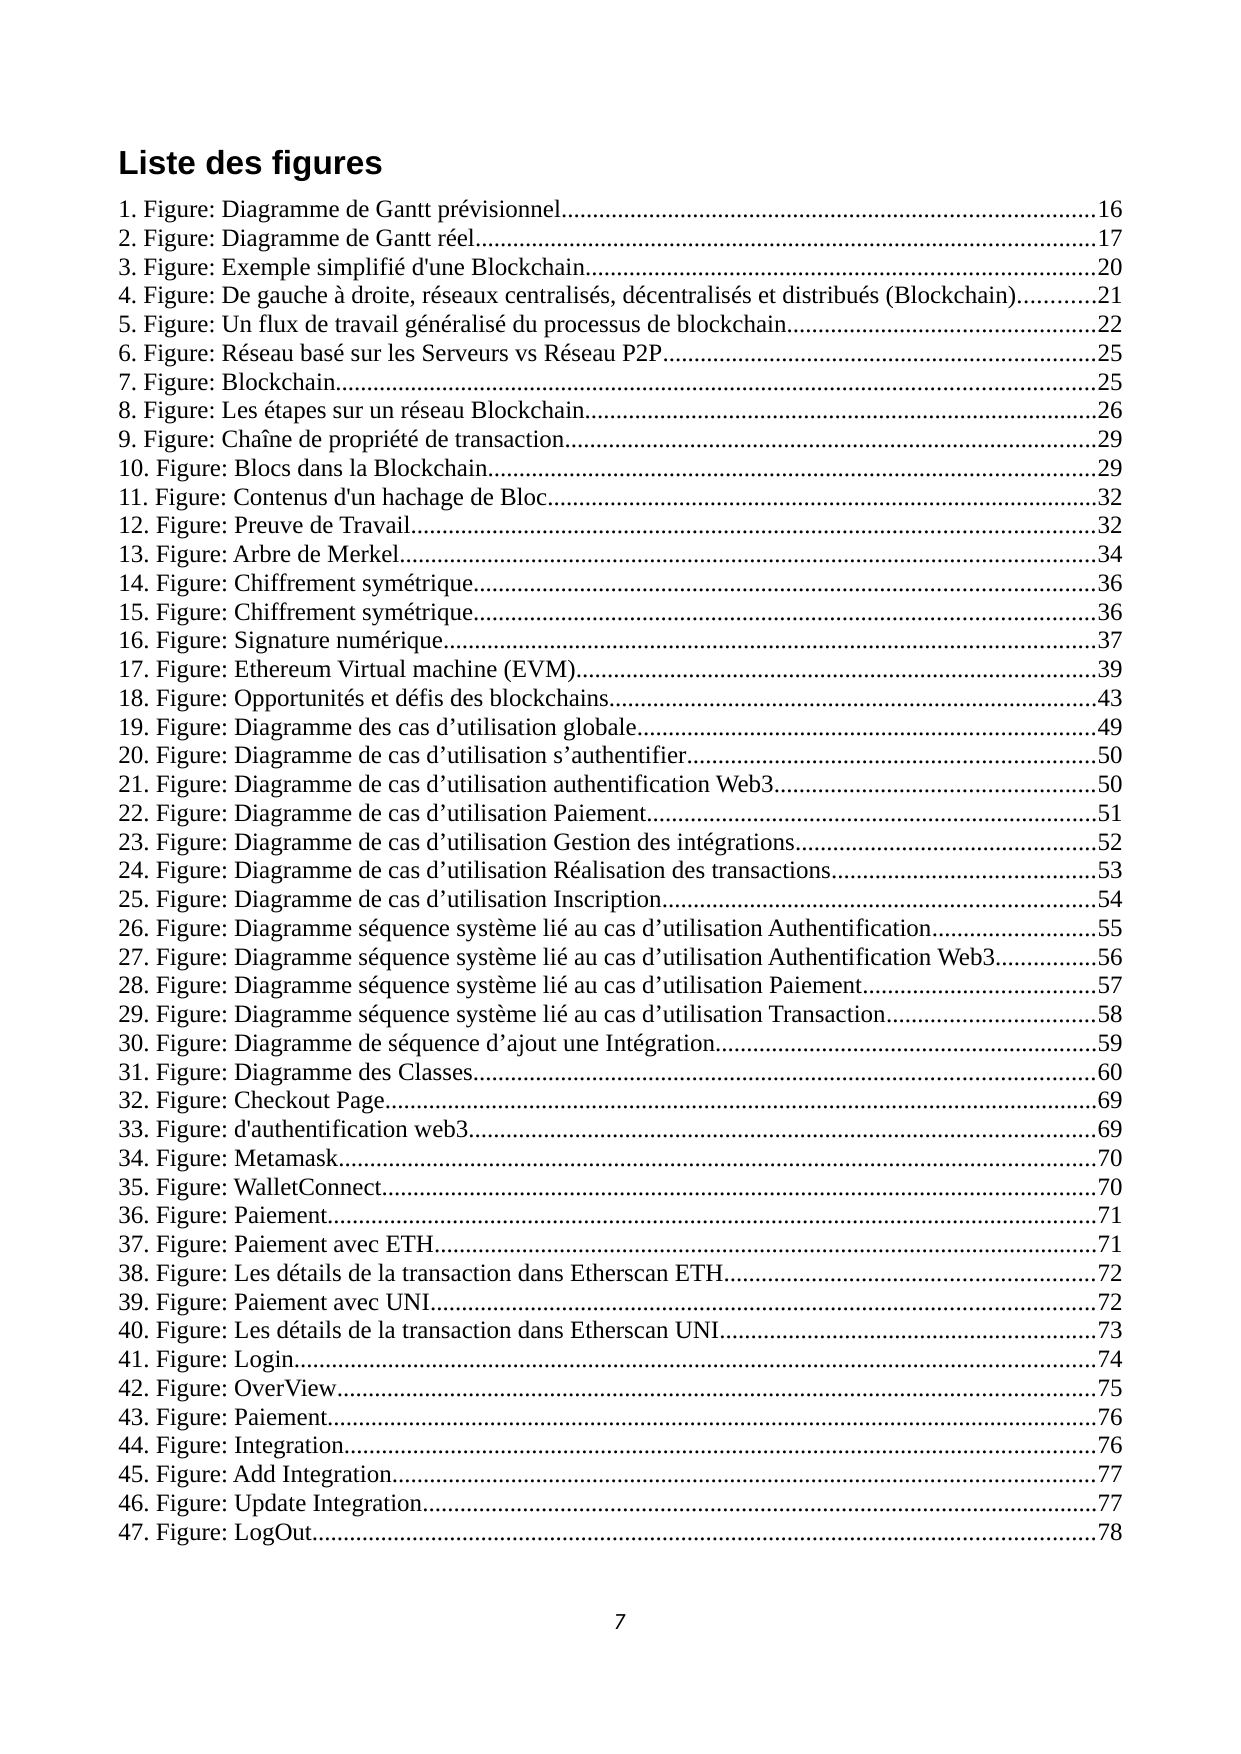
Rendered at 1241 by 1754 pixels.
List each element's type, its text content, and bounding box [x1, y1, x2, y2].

text 17. Figure: Ethereum Virtual machine (EVM) 39 [118, 654, 1122, 683]
text 45. Figure: Add Integration 77 [118, 1459, 1122, 1488]
text 20. Figure: Diagramme de cas d’utilisation s’authentifier 50 [118, 740, 1122, 769]
text 35. Figure: WalletConnect 70 [118, 1172, 1122, 1200]
text 28. Figure: Diagramme séquence système lié au cas d’utilisation Paiement 57 [118, 970, 1122, 999]
text 10. Figure: Blocs dans la Blockchain 29 [118, 453, 1122, 482]
subtitle Liste des figures [118, 143, 1122, 182]
text 38. Figure: Les détails de la transaction dans Etherscan ETH 72 [118, 1258, 1122, 1287]
text 47. Figure: LogOut 78 [118, 1517, 1122, 1545]
text 9. Figure: Chaîne de propriété de transaction 29 [118, 424, 1122, 453]
text 22. Figure: Diagramme de cas d’utilisation Paiement 51 [118, 798, 1122, 827]
text 40. Figure: Les détails de la transaction dans Etherscan UNI 73 [118, 1315, 1122, 1344]
text 27. Figure: Diagramme séquence système lié au cas d’utilisation Authentification Web3 56 [118, 942, 1122, 970]
text 37. Figure: Paiement avec ETH 71 [118, 1229, 1122, 1258]
text 16. Figure: Signature numérique 37 [118, 625, 1122, 654]
text 18. Figure: Opportunités et défis des blockchains 43 [118, 683, 1122, 712]
text 32. Figure: Checkout Page 69 [118, 1085, 1122, 1114]
text 8. Figure: Les étapes sur un réseau Blockchain 26 [118, 395, 1122, 424]
text 5. Figure: Un flux de travail généralisé du processus de blockchain 22 [118, 309, 1122, 338]
text 24. Figure: Diagramme de cas d’utilisation Réalisation des transactions 53 [118, 855, 1122, 884]
text 29. Figure: Diagramme séquence système lié au cas d’utilisation Transaction 58 [118, 999, 1122, 1028]
text 34. Figure: Metamask 70 [118, 1143, 1122, 1172]
text 23. Figure: Diagramme de cas d’utilisation Gestion des intégrations 52 [118, 827, 1122, 855]
text 36. Figure: Paiement 71 [118, 1200, 1122, 1229]
text 26. Figure: Diagramme séquence système lié au cas d’utilisation Authentification 55 [118, 913, 1122, 942]
text 31. Figure: Diagramme des Classes 60 [118, 1057, 1122, 1085]
text 2. Figure: Diagramme de Gantt réel 17 [118, 223, 1122, 252]
text 4. Figure: De gauche à droite, réseaux centralisés, décentralisés et distribués (Blockchain) 21 [118, 280, 1122, 309]
text 43. Figure: Paiement 76 [118, 1402, 1122, 1430]
text 33. Figure: d'authentification web3 69 [118, 1114, 1122, 1143]
text 30. Figure: Diagramme de séquence d’ajout une Intégration 59 [118, 1028, 1122, 1057]
text 21. Figure: Diagramme de cas d’utilisation authentification Web3 50 [118, 769, 1122, 798]
text 11. Figure: Contenus d'un hachage de Bloc 32 [118, 482, 1122, 510]
text 3. Figure: Exemple simplifié d'une Blockchain 20 [118, 252, 1122, 280]
text 44. Figure: Integration 76 [118, 1430, 1122, 1459]
text 7. Figure: Blockchain 25 [118, 367, 1122, 395]
text 1. Figure: Diagramme de Gantt prévisionnel 16 [118, 194, 1122, 223]
text 14. Figure: Chiffrement symétrique 36 [118, 568, 1122, 597]
text 39. Figure: Paiement avec UNI 72 [118, 1287, 1122, 1315]
text 12. Figure: Preuve de Travail 32 [118, 510, 1122, 539]
text 46. Figure: Update Integration 77 [118, 1488, 1122, 1517]
text 19. Figure: Diagramme des cas d’utilisation globale 49 [118, 712, 1122, 740]
text 15. Figure: Chiffrement symétrique 36 [118, 597, 1122, 625]
text 42. Figure: OverView 75 [118, 1373, 1122, 1402]
text 41. Figure: Login 74 [118, 1344, 1122, 1373]
text 13. Figure: Arbre de Merkel 34 [118, 539, 1122, 568]
text 6. Figure: Réseau basé sur les Serveurs vs Réseau P2P 25 [118, 338, 1122, 367]
text 25. Figure: Diagramme de cas d’utilisation Inscription 54 [118, 884, 1122, 913]
